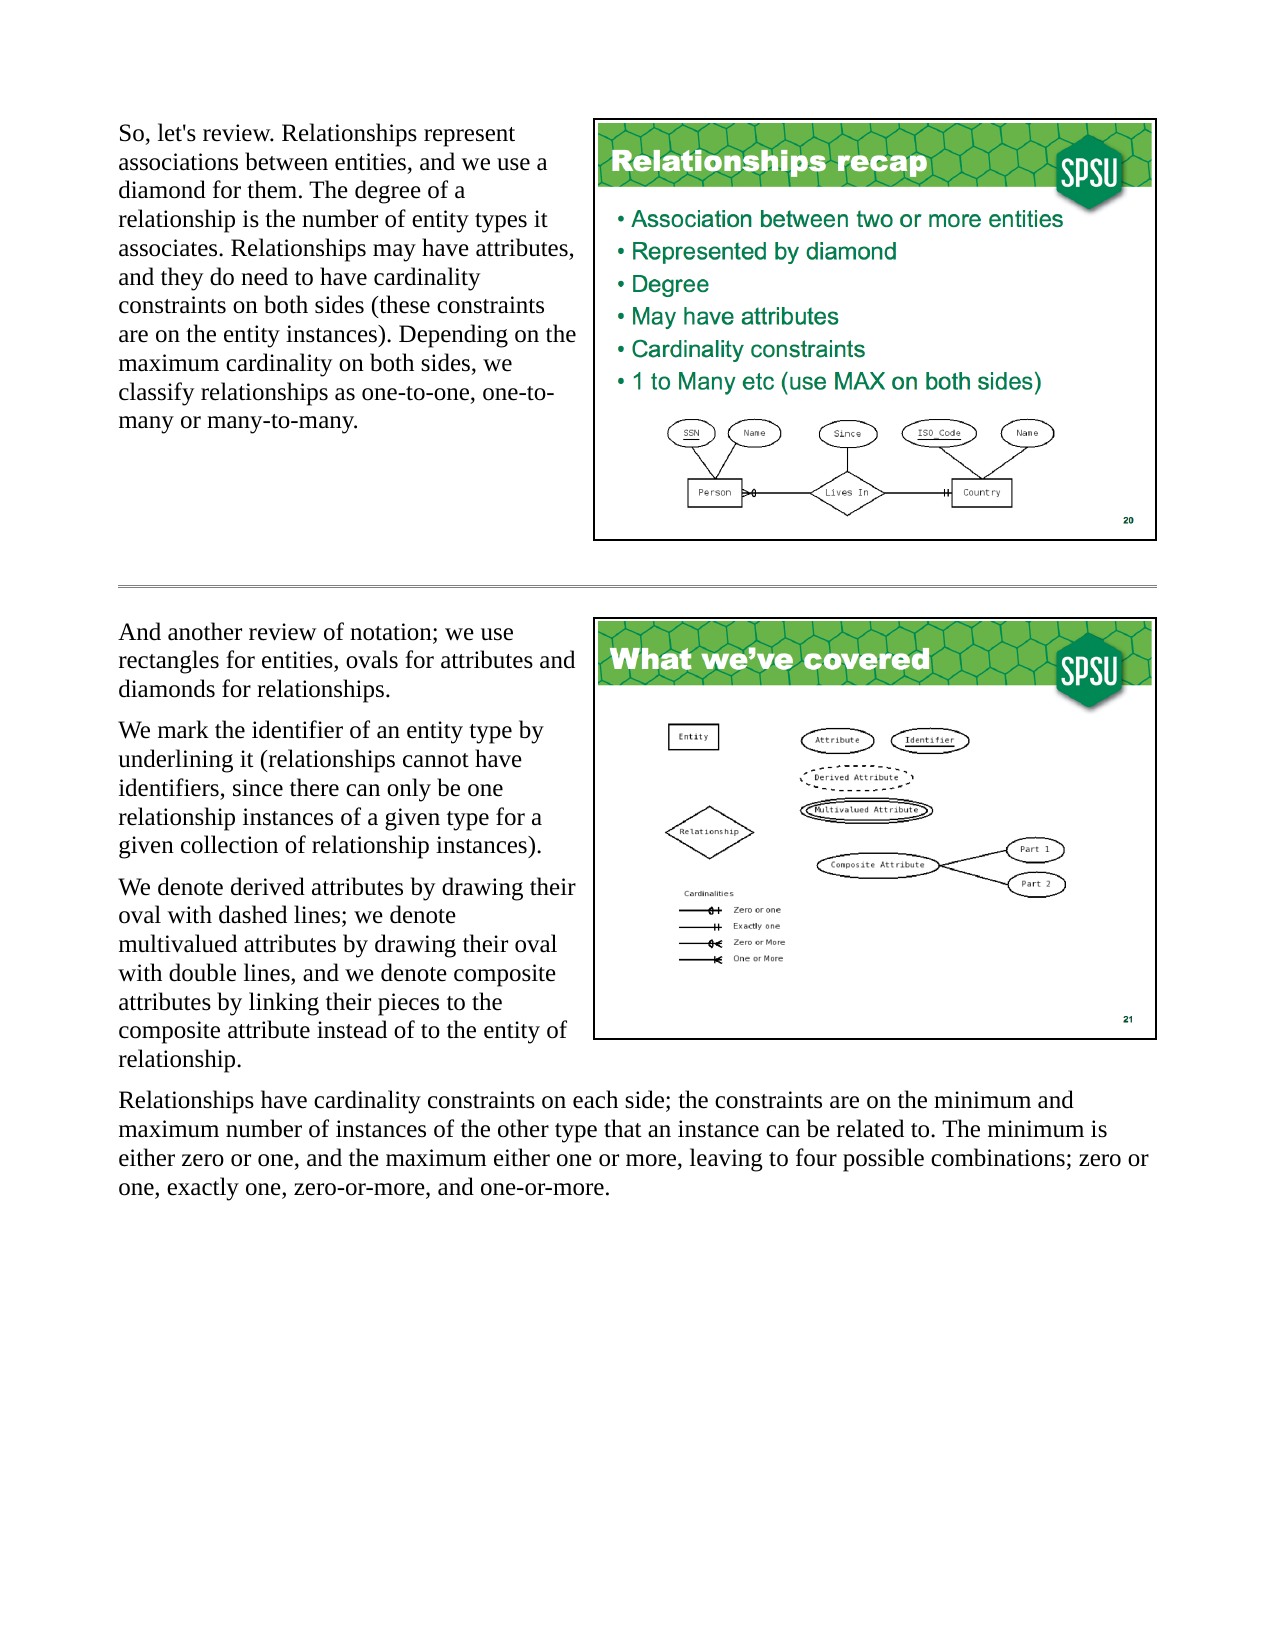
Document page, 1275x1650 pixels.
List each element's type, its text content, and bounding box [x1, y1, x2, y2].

picture [598, 123, 1152, 536]
picture [598, 621, 1152, 1035]
text We denote derived attributes by drawing their oval with dashed lines; we denote multivalued attributes by drawing their oval with double lines, and we denote composite attributes by linking their pieces to the composite attribute instead of to the entity of relationship. [118, 872, 1157, 1073]
text And another review of notation; we use rectangles for entities, ovals for attributes and diamonds for relationships. [118, 617, 593, 703]
text [595, 619, 1155, 1038]
text Relationships have cardinality constraints on each side; the constraints are on the minimum and maximum number of instances of the other type that an instance can be related to. The minimum is either zero or one, and the maximum either one or more, leaving to four possible combinations; zero or one, exactly one, zero-or-more, and one-or-more. [118, 1086, 1157, 1201]
text [595, 120, 1155, 539]
text We mark the identifier of an entity type by underlining it (relationships cannot have identifiers, since there can only be one relationship instances of a given type for a given collection of relationship instances). [118, 716, 593, 859]
text So, let's review. Relationships represent associations between entities, and we use a diamond for them. The degree of a relationship is the number of entity types it associates. Relationships may have attributes, and they do need to have cardinality constraints on both sides (these constraints are on the entity instances). Depending on the maximum cardinality on both sides, we classify relationships as one-to-one, one-to-many or many-to-many. [118, 118, 593, 434]
